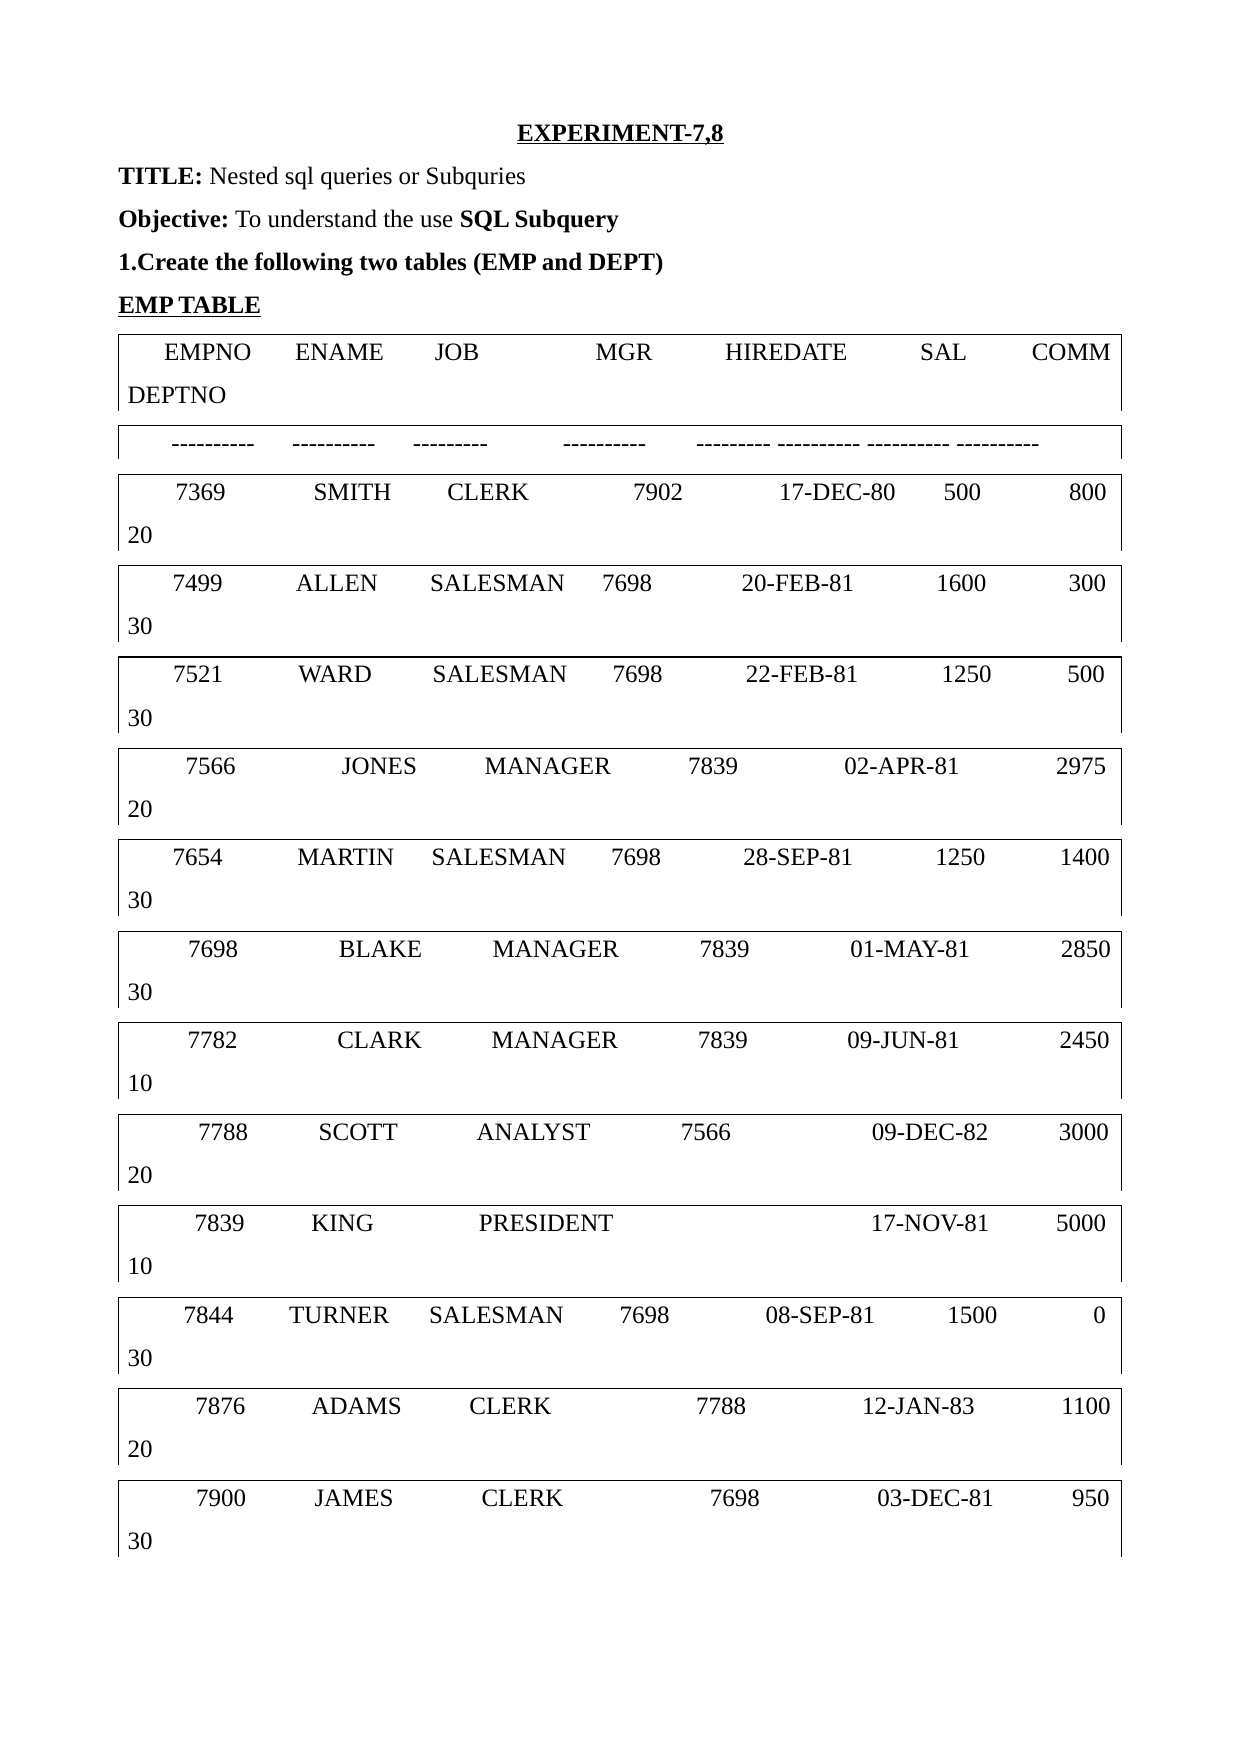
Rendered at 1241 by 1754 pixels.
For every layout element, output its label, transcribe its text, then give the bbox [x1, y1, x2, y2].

text Objective: To understand the use SQL Subquery [118, 204, 1122, 233]
text 7782 CLARK MANAGER 7839 09-JUN-81 2450 10 [119, 1023, 1121, 1099]
text TITLE: Nested sql queries or Subquries [118, 161, 1122, 190]
text 7900 JAMES CLERK 7698 03-DEC-81 950 30 [119, 1481, 1121, 1557]
text 7698 BLAKE MANAGER 7839 01-MAY-81 2850 30 [119, 932, 1121, 1008]
text 7369 SMITH CLERK 7902 17-DEC-80 500 800 20 [119, 475, 1121, 551]
text EMPNO ENAME JOB MGR HIREDATE SAL COMM DEPTNO [119, 335, 1121, 411]
text 7566 JONES MANAGER 7839 02-APR-81 2975 20 [119, 749, 1121, 825]
text ---------- ---------- --------- ---------- --------- ---------- ---------- ---------- [119, 426, 1121, 459]
text 7521 WARD SALESMAN 7698 22-FEB-81 1250 500 30 [119, 658, 1121, 733]
text 7788 SCOTT ANALYST 7566 09-DEC-82 3000 20 [119, 1115, 1121, 1191]
text 7844 TURNER SALESMAN 7698 08-SEP-81 1500 0 30 [119, 1298, 1121, 1374]
text 1.Create the following two tables (EMP and DEPT) [118, 247, 1122, 276]
text EXPERIMENT-7,8 [118, 118, 1122, 147]
text 7839 KING PRESIDENT 17-NOV-81 5000 10 [119, 1206, 1121, 1282]
text EMP TABLE [118, 291, 1122, 319]
text 7654 MARTIN SALESMAN 7698 28-SEP-81 1250 1400 30 [119, 840, 1121, 916]
text 7499 ALLEN SALESMAN 7698 20-FEB-81 1600 300 30 [119, 566, 1121, 642]
text 7876 ADAMS CLERK 7788 12-JAN-83 1100 20 [119, 1389, 1121, 1465]
